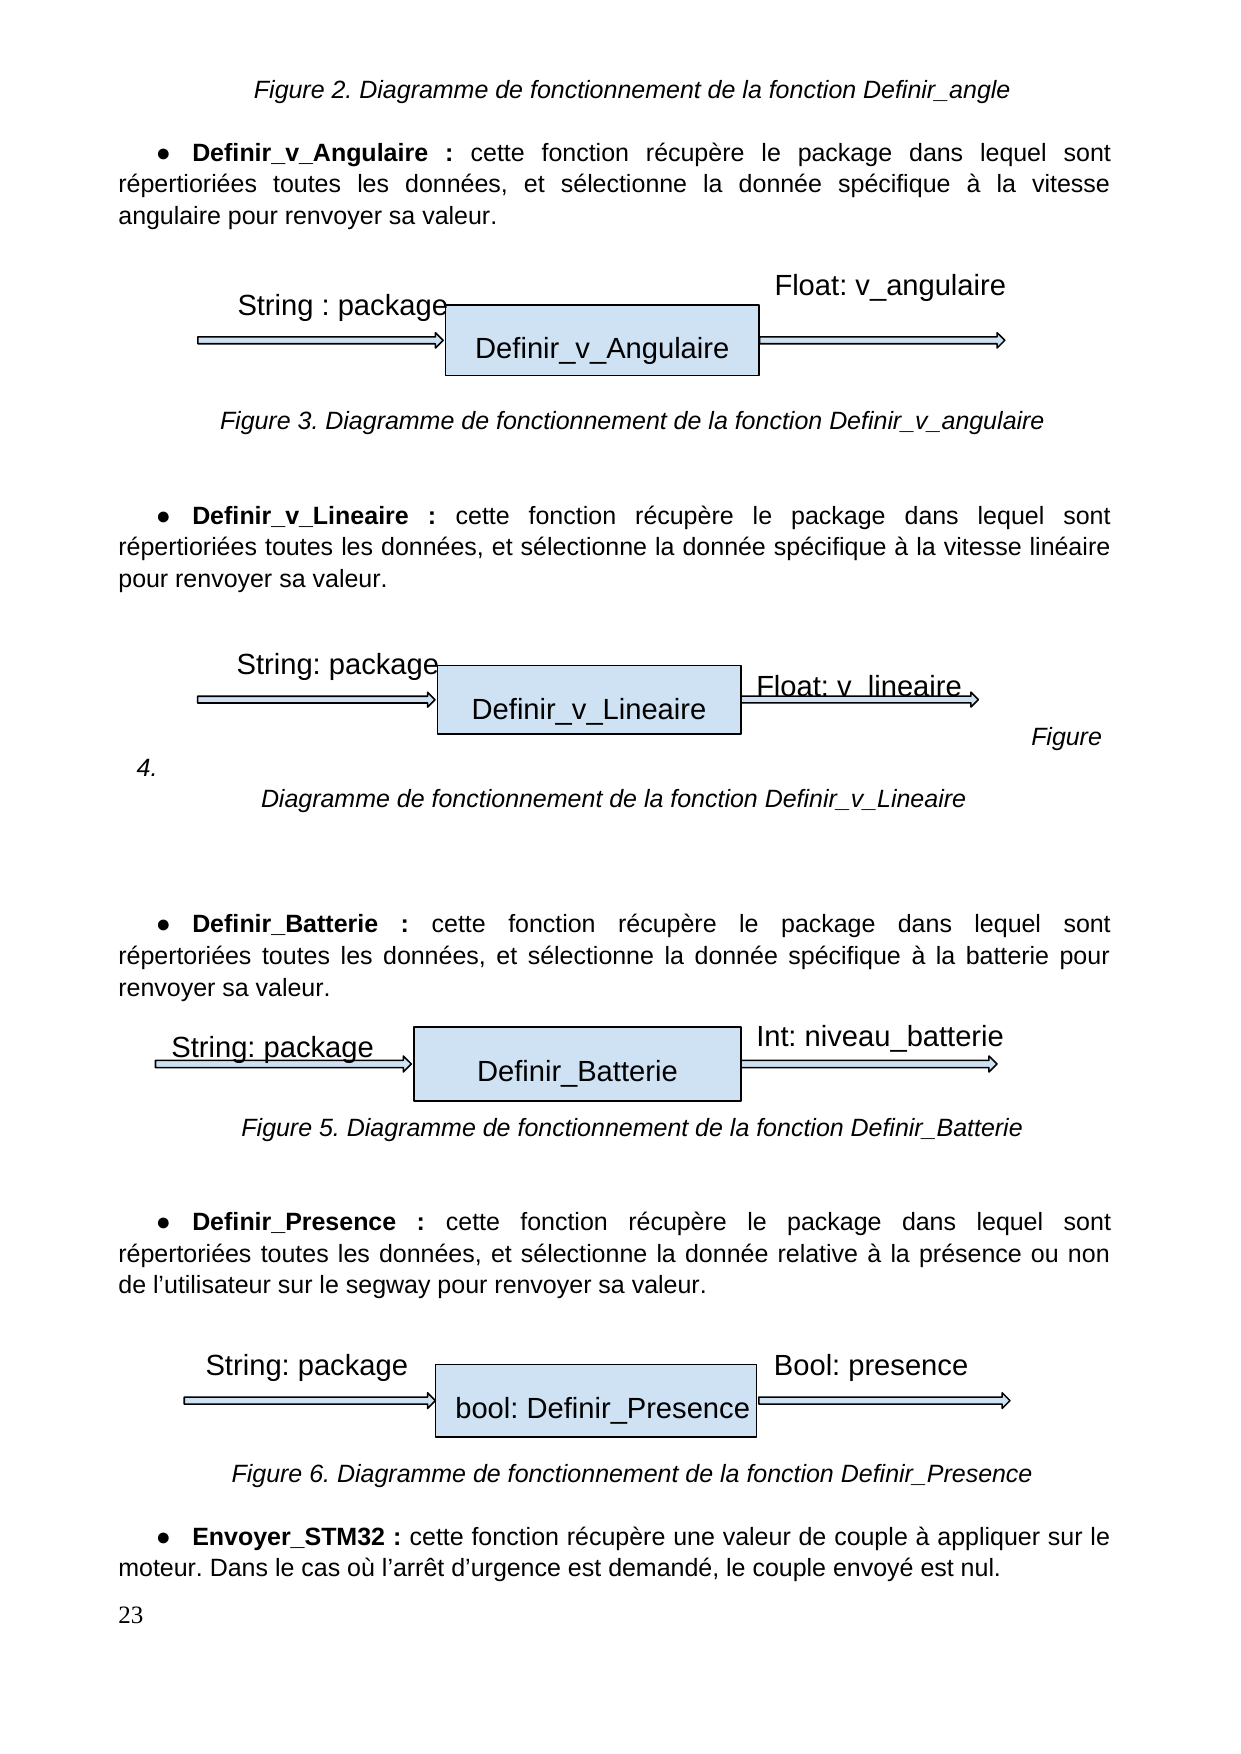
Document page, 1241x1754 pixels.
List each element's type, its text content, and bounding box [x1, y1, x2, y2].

list Envoyer_STM32 : cette fonction récupère une valeur de couple à appliquer sur le moteur. Dans le cas où l’arrêt d’urgence est demandé, le couple envoyé est nul. [118, 1522, 1112, 1582]
list Definir_Batterie : cette fonction récupère le package dans lequel sont répertoriées toutes les données, et sélectionne la donnée spécifique à la batterie pour renvoyer sa valeur. [118, 909, 1112, 1001]
text Figure 3. Diagramme de fonctionnement de la fonction Definir_v_angulaire [118, 359, 1112, 435]
text Figure 2. Diagramme de fonctionnement de la fonction Definir_angle [118, 75, 1112, 104]
text Figure 6. Diagramme de fonctionnement de la fonction Definir_Presence [118, 1428, 1112, 1488]
text Figure 5. Diagramme de fonctionnement de la fonction Definir_Batterie [118, 1113, 1112, 1141]
list Definir_Presence : cette fonction récupère le package dans lequel sont répertoriées toutes les données, et sélectionne la donnée relative à la présence ou non de l’utilisateur sur le segway pour renvoyer sa valeur. [118, 1207, 1112, 1299]
text Figure 4. Diagramme de fonctionnement de la fonction Definir_v_Lineaire [118, 722, 1112, 813]
list Definir_v_Angulaire : cette fonction récupère le package dans lequel sont répertioriées toutes les données, et sélectionne la donnée spécifique à la vitesse angulaire pour renvoyer sa valeur. [118, 138, 1112, 230]
list Definir_v_Lineaire : cette fonction récupère le package dans lequel sont répertioriées toutes les données, et sélectionne la donnée spécifique à la vitesse linéaire pour renvoyer sa valeur. [118, 501, 1112, 593]
